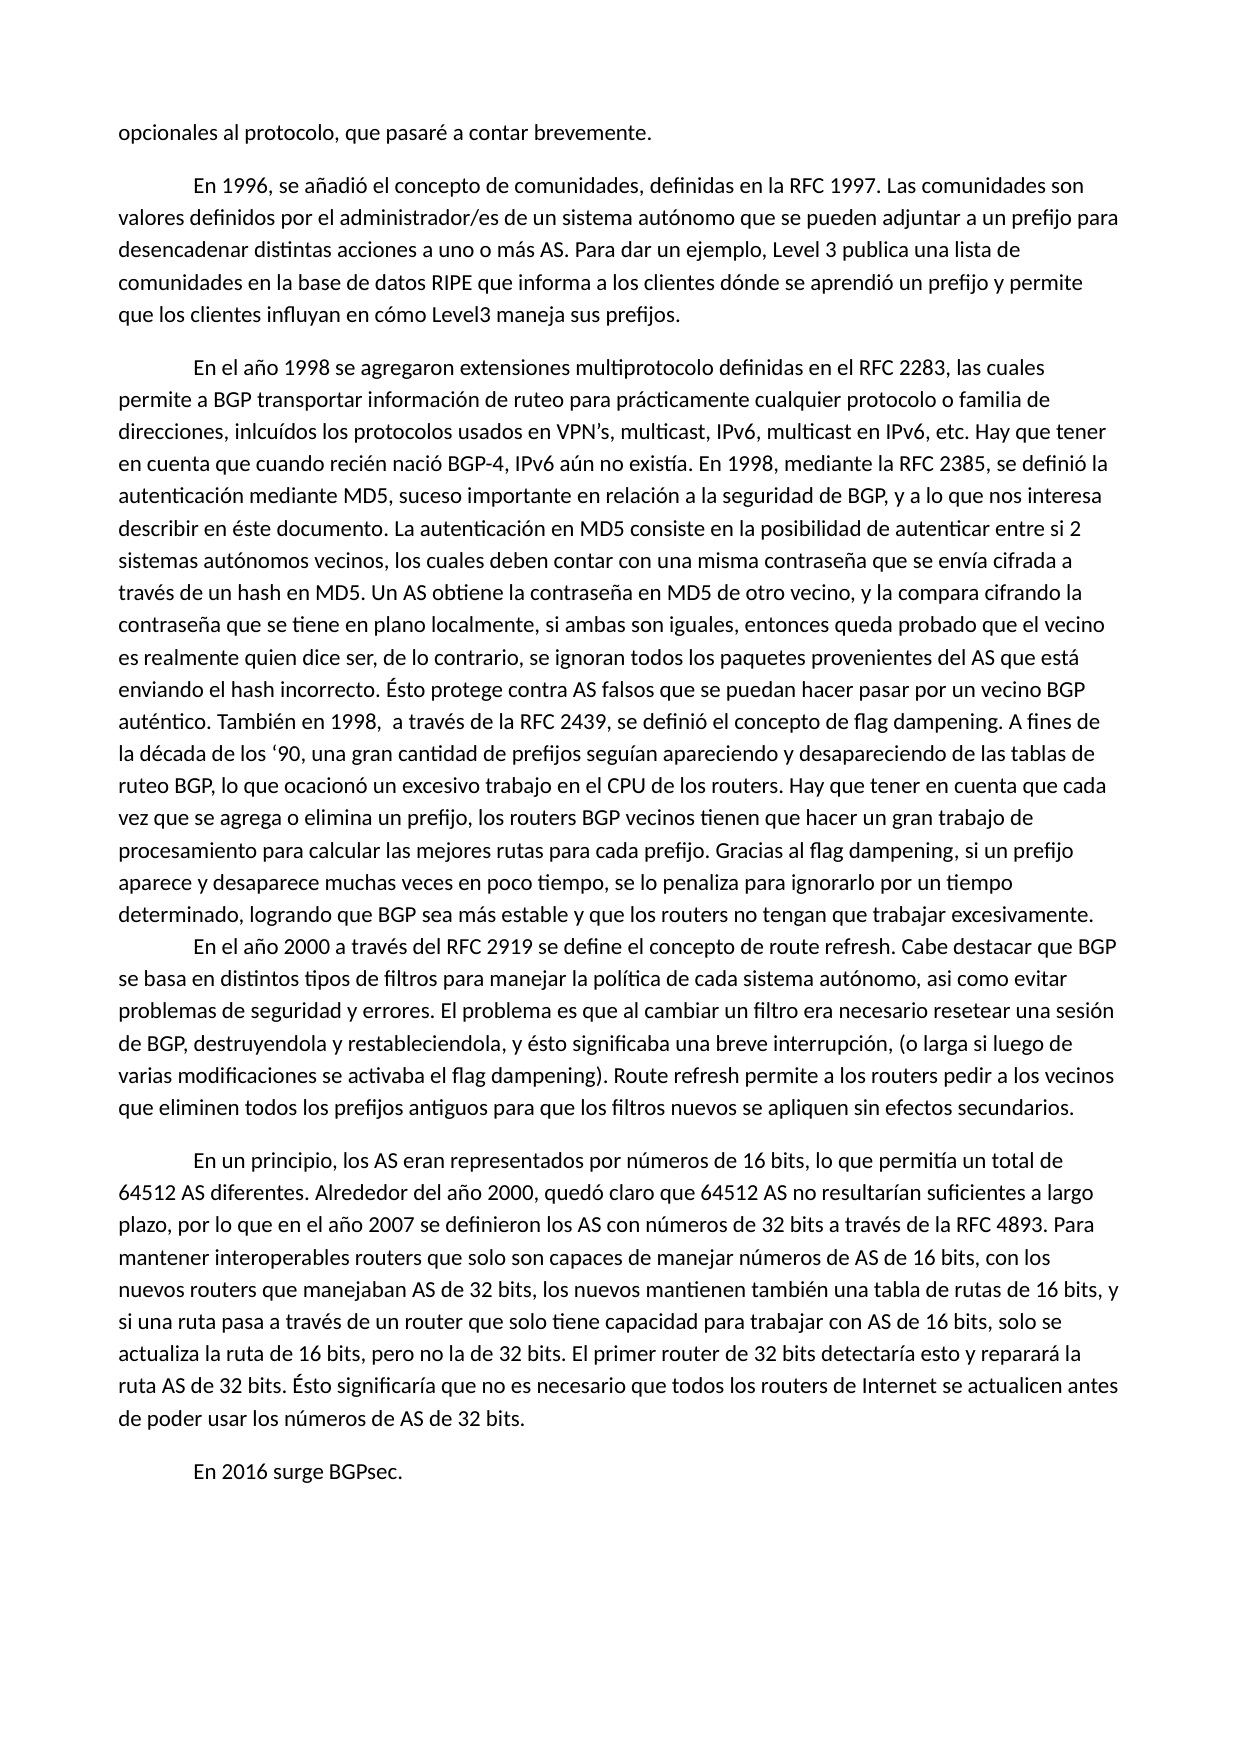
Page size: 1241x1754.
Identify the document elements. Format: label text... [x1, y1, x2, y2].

text En 2016 surge BGPsec. [118, 1457, 1122, 1485]
text opcionales al protocolo, que pasaré a contar brevemente. [118, 118, 1122, 146]
text En 1996, se añadió el concepto de comunidades, definidas en la RFC 1997. Las comunidades son valores definidos por el administrador/es de un sistema autónomo que se pueden adjuntar a un prefijo para desencadenar distintas acciones a uno o más AS. Para dar un ejemplo, Level 3 publica una lista de comunidades en la base de datos RIPE que informa a los clientes dónde se aprendió un prefijo y permite que los clientes influyan en cómo Level3 maneja sus prefijos. [118, 171, 1122, 328]
text En un principio, los AS eran representados por números de 16 bits, lo que permitía un total de 64512 AS diferentes. Alrededor del año 2000, quedó claro que 64512 AS no resultarían suficientes a largo plazo, por lo que en el año 2007 se definieron los AS con números de 32 bits a través de la RFC 4893. Para mantener interoperables routers que solo son capaces de manejar números de AS de 16 bits, con los nuevos routers que manejaban AS de 32 bits, los nuevos mantienen también una tabla de rutas de 16 bits, y si una ruta pasa a través de un router que solo tiene capacidad para trabajar con AS de 16 bits, solo se actualiza la ruta de 16 bits, pero no la de 32 bits. El primer router de 32 bits detectaría esto y reparará la ruta AS de 32 bits. Ésto significaría que no es necesario que todos los routers de Internet se actualicen antes de poder usar los números de AS de 32 bits. [118, 1146, 1122, 1432]
text En el año 1998 se agregaron extensiones multiprotocolo definidas en el RFC 2283, las cuales permite a BGP transportar información de ruteo para prácticamente cualquier protocolo o familia de direcciones, inlcuídos los protocolos usados en VPN’s, multicast, IPv6, multicast en IPv6, etc. Hay que tener en cuenta que cuando recién nació BGP-4, IPv6 aún no existía. En 1998, mediante la RFC 2385, se definió la autenticación mediante MD5, suceso importante en relación a la seguridad de BGP, y a lo que nos interesa describir en éste documento. La autenticación en MD5 consiste en la posibilidad de autenticar entre si 2 sistemas autónomos vecinos, los cuales deben contar con una misma contraseña que se envía cifrada a través de un hash en MD5. Un AS obtiene la contraseña en MD5 de otro vecino, y la compara cifrando la contraseña que se tiene en plano localmente, si ambas son iguales, entonces queda probado que el vecino es realmente quien dice ser, de lo contrario, se ignoran todos los paquetes provenientes del AS que está enviando el hash incorrecto. Ésto protege contra AS falsos que se puedan hacer pasar por un vecino BGP auténtico. También en 1998, a través de la RFC 2439, se definió el concepto de flag dampening. A fines de la década de los ‘90, una gran cantidad de prefijos seguían apareciendo y desapareciendo de las tablas de ruteo BGP, lo que ocacionó un excesivo trabajo en el CPU de los routers. Hay que tener en cuenta que cada vez que se agrega o elimina un prefijo, los routers BGP vecinos tienen que hacer un gran trabajo de procesamiento para calcular las mejores rutas para cada prefijo. Gracias al flag dampening, si un prefijo aparece y desaparece muchas veces en poco tiempo, se lo penaliza para ignorarlo por un tiempo determinado, logrando que BGP sea más estable y que los routers no tengan que trabajar excesivamente. En el año 2000 a través del RFC 2919 se define el concepto de route refresh. Cabe destacar que BGP se basa en distintos tipos de filtros para manejar la política de cada sistema autónomo, asi como evitar problemas de seguridad y errores. El problema es que al cambiar un filtro era necesario resetear una sesión de BGP, destruyendola y restableciendola, y ésto significaba una breve interrupción, (o larga si luego de varias modificaciones se activaba el flag dampening). Route refresh permite a los routers pedir a los vecinos que eliminen todos los prefijos antiguos para que los filtros nuevos se apliquen sin efectos secundarios. [118, 353, 1122, 1121]
